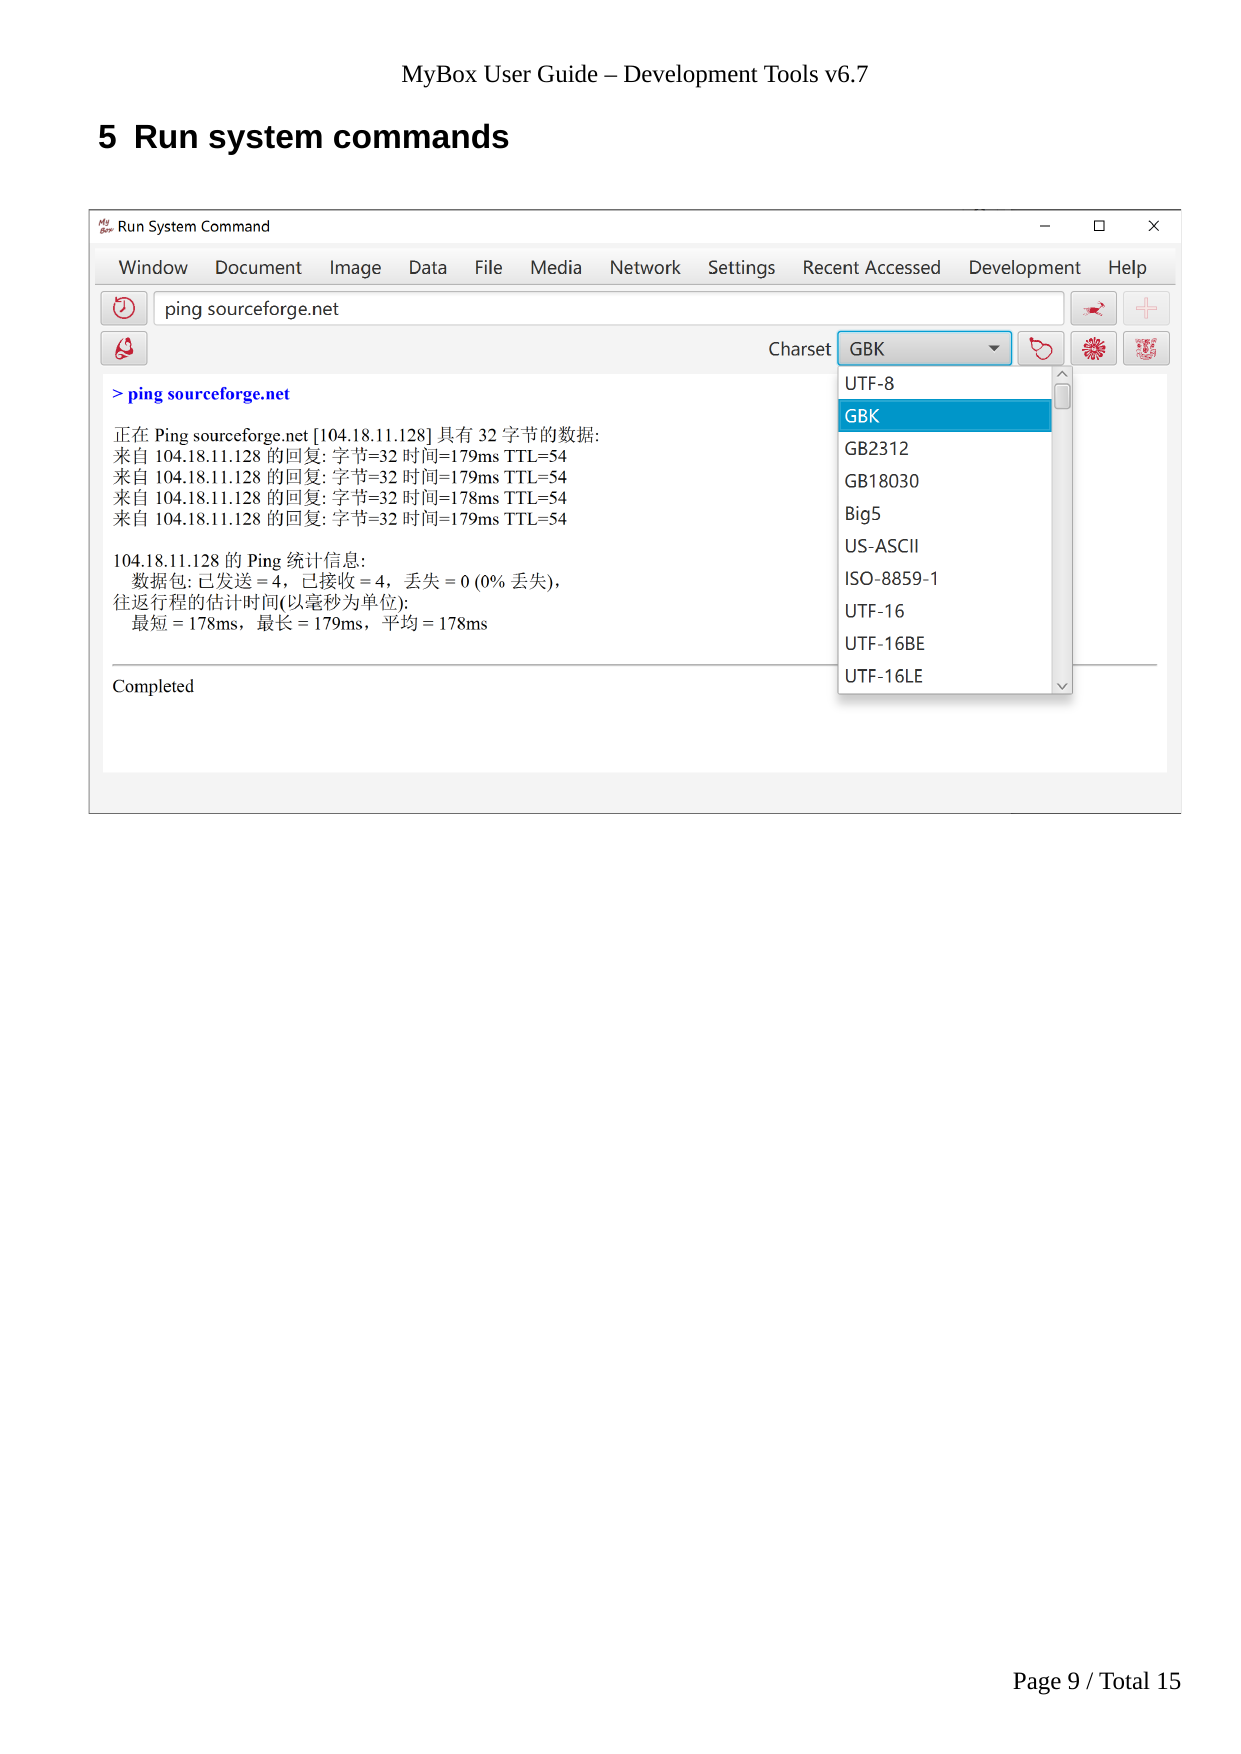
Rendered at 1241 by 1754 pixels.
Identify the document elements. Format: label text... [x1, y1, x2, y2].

picture [88, 209, 1182, 814]
subtitle Run system commands [88, 117, 1181, 156]
